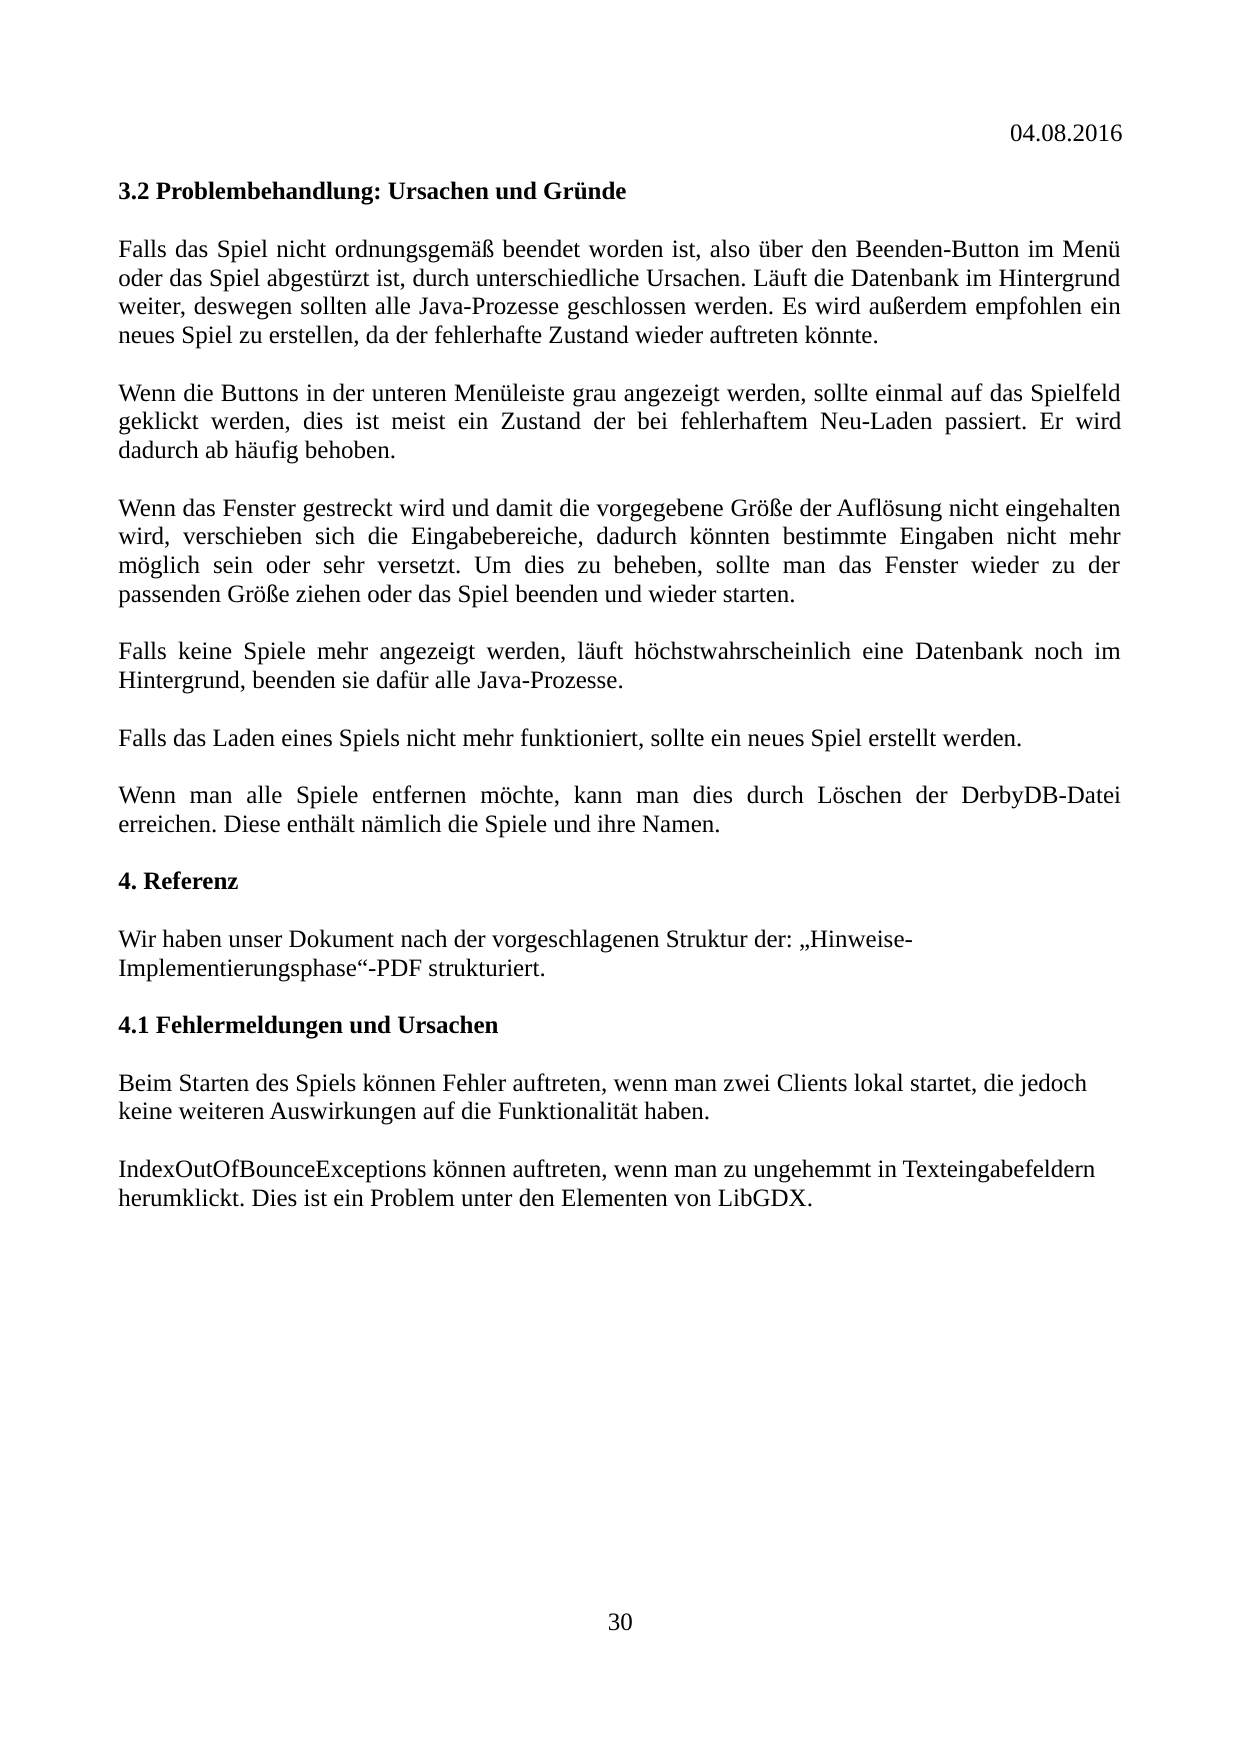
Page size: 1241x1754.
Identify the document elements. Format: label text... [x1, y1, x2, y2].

text Wenn die Buttons in der unteren Menüleiste grau angezeigt werden, sollte einmal auf das Spielfeld geklickt werden, dies ist meist ein Zustand der bei fehlerhaftem Neu-Laden passiert. Er wird dadurch ab häufig behoben. [118, 378, 1122, 464]
text IndexOutOfBounceExceptions können auftreten, wenn man zu ungehemmt in Texteingabefeldern herumklickt. Dies ist ein Problem unter den Elementen von LibGDX. [118, 1154, 1122, 1211]
text Wenn man alle Spiele entfernen möchte, kann man dies durch Löschen der DerbyDB-Datei erreichen. Diese enthält nämlich die Spiele und ihre Namen. [118, 780, 1122, 838]
text Wir haben unser Dokument nach der vorgeschlagenen Struktur der: „Hinweise-Implementierungsphase“-PDF strukturiert. [118, 924, 1122, 981]
text Falls das Spiel nicht ordnungsgemäß beendet worden ist, also über den Beenden-Button im Menü oder das Spiel abgestürzt ist, durch unterschiedliche Ursachen. Läuft die Datenbank im Hintergrund weiter, deswegen sollten alle Java-Prozesse geschlossen werden. Es wird außerdem empfohlen ein neues Spiel zu erstellen, da der fehlerhafte Zustand wieder auftreten könnte. [118, 234, 1122, 349]
text 3.2 Problembehandlung: Ursachen und Gründe [118, 176, 1122, 205]
text Wenn das Fenster gestreckt wird und damit die vorgegebene Größe der Auflösung nicht eingehalten wird, verschieben sich die Eingabebereiche, dadurch könnten bestimmte Eingaben nicht mehr möglich sein oder sehr versetzt. Um dies zu beheben, sollte man das Fenster wieder zu der passenden Größe ziehen oder das Spiel beenden und wieder starten. [118, 493, 1122, 608]
text 4. Referenz [118, 866, 1122, 895]
text Falls das Laden eines Spiels nicht mehr funktioniert, sollte ein neues Spiel erstellt werden. [118, 723, 1122, 751]
text Falls keine Spiele mehr angezeigt werden, läuft höchstwahrscheinlich eine Datenbank noch im Hintergrund, beenden sie dafür alle Java-Prozesse. [118, 636, 1122, 694]
text Beim Starten des Spiels können Fehler auftreten, wenn man zwei Clients lokal startet, die jedoch keine weiteren Auswirkungen auf die Funktionalität haben. [118, 1068, 1122, 1125]
text 4.1 Fehlermeldungen und Ursachen [118, 1010, 1122, 1039]
